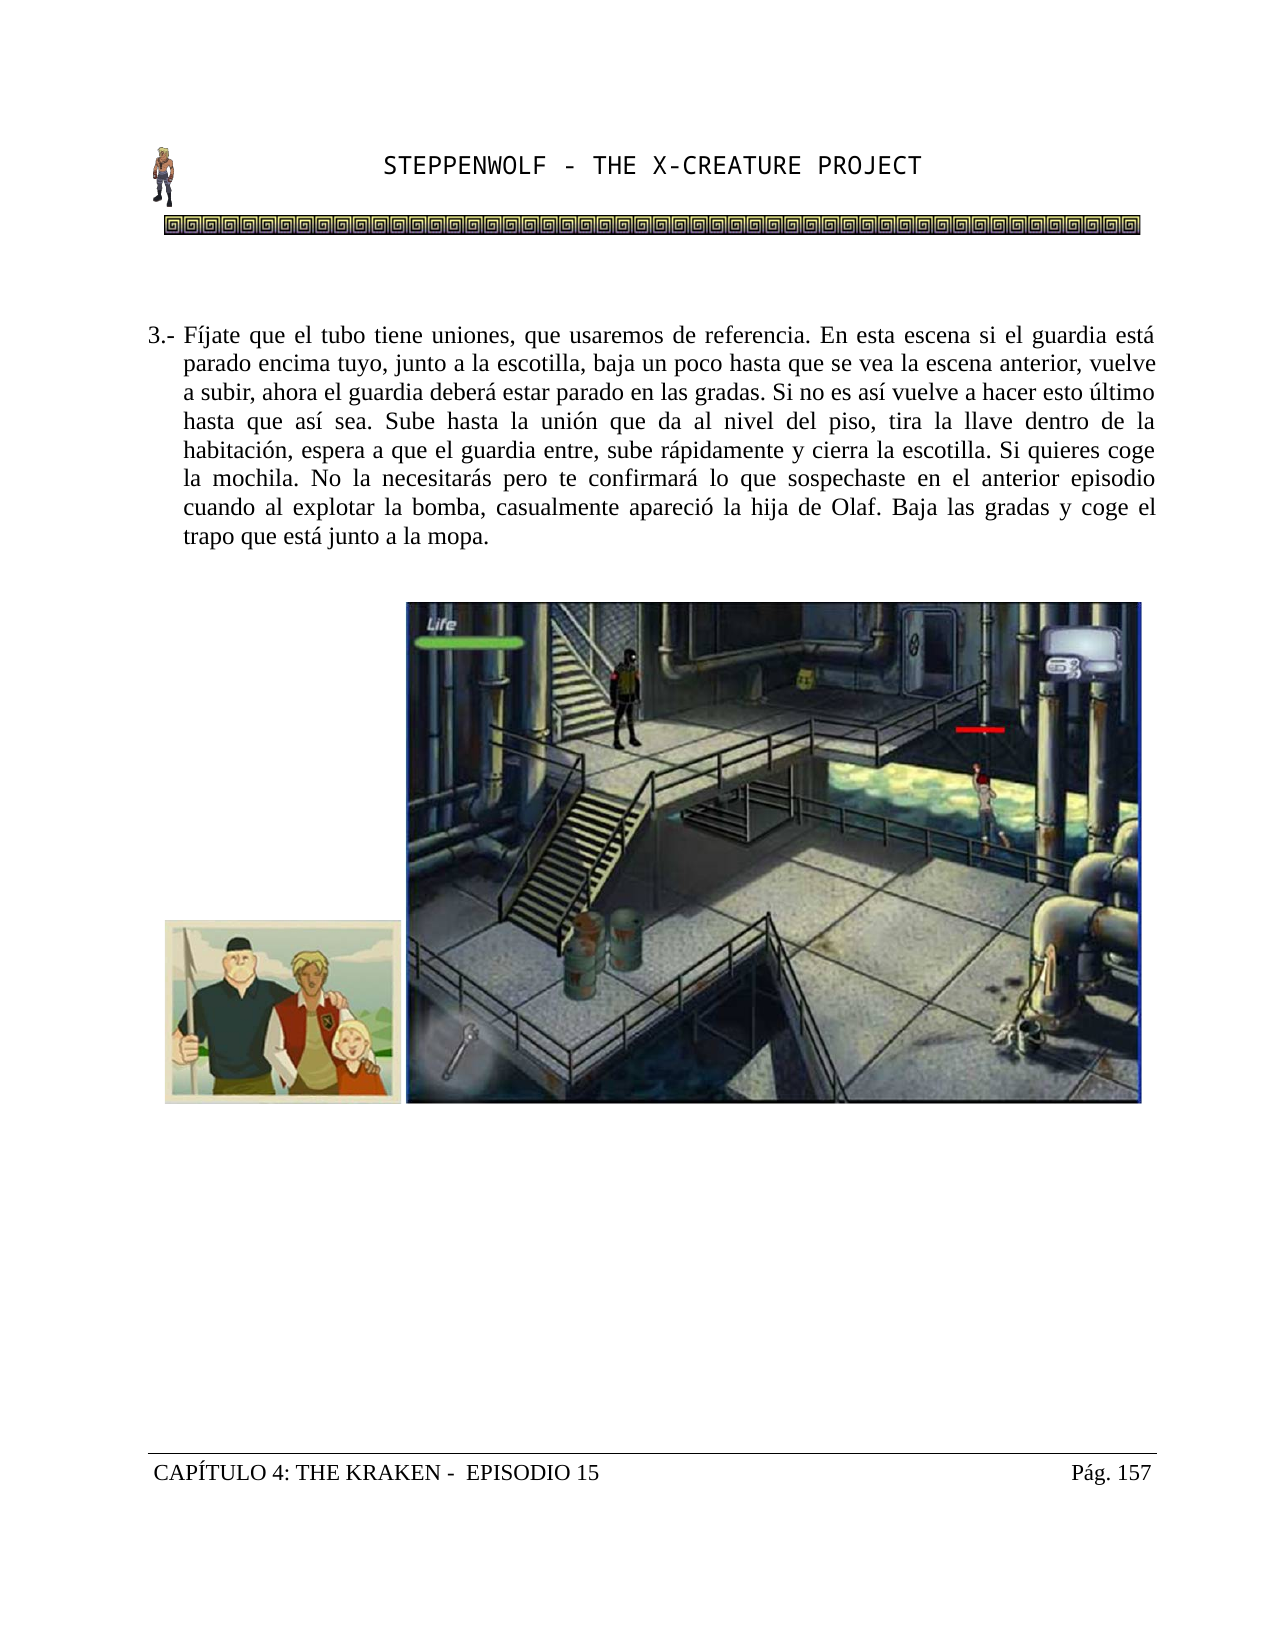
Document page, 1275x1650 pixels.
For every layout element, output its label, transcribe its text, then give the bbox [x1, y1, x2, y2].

picture [147, 147, 181, 207]
picture [164, 920, 402, 1104]
picture [164, 215, 1141, 235]
picture [405, 602, 1142, 1104]
text 3.- Fíjate que el tubo tiene uniones, que usaremos de referencia. En esta escena si el guardia está parado encima tuyo, junto a la escotilla, baja un poco hasta que se vea la escena anterior, vuelve a subir, ahora el guardia deberá estar parado en las gradas. Si no es así vuelve a hacer esto último hasta que así sea. Sube hasta la unión que da al nivel del piso, tira la llave dentro de la habitación, espera a que el guardia entre, sube rápidamente y cierra la escotilla. Si quieres coge la mochila. No la necesitarás pero te confirmará lo que sospechaste en el anterior episodio cuando al explotar la bomba, casualmente apareció la hija de Olaf. Baja las gradas y coge el trapo que está junto a la mopa. [148, 320, 1157, 550]
